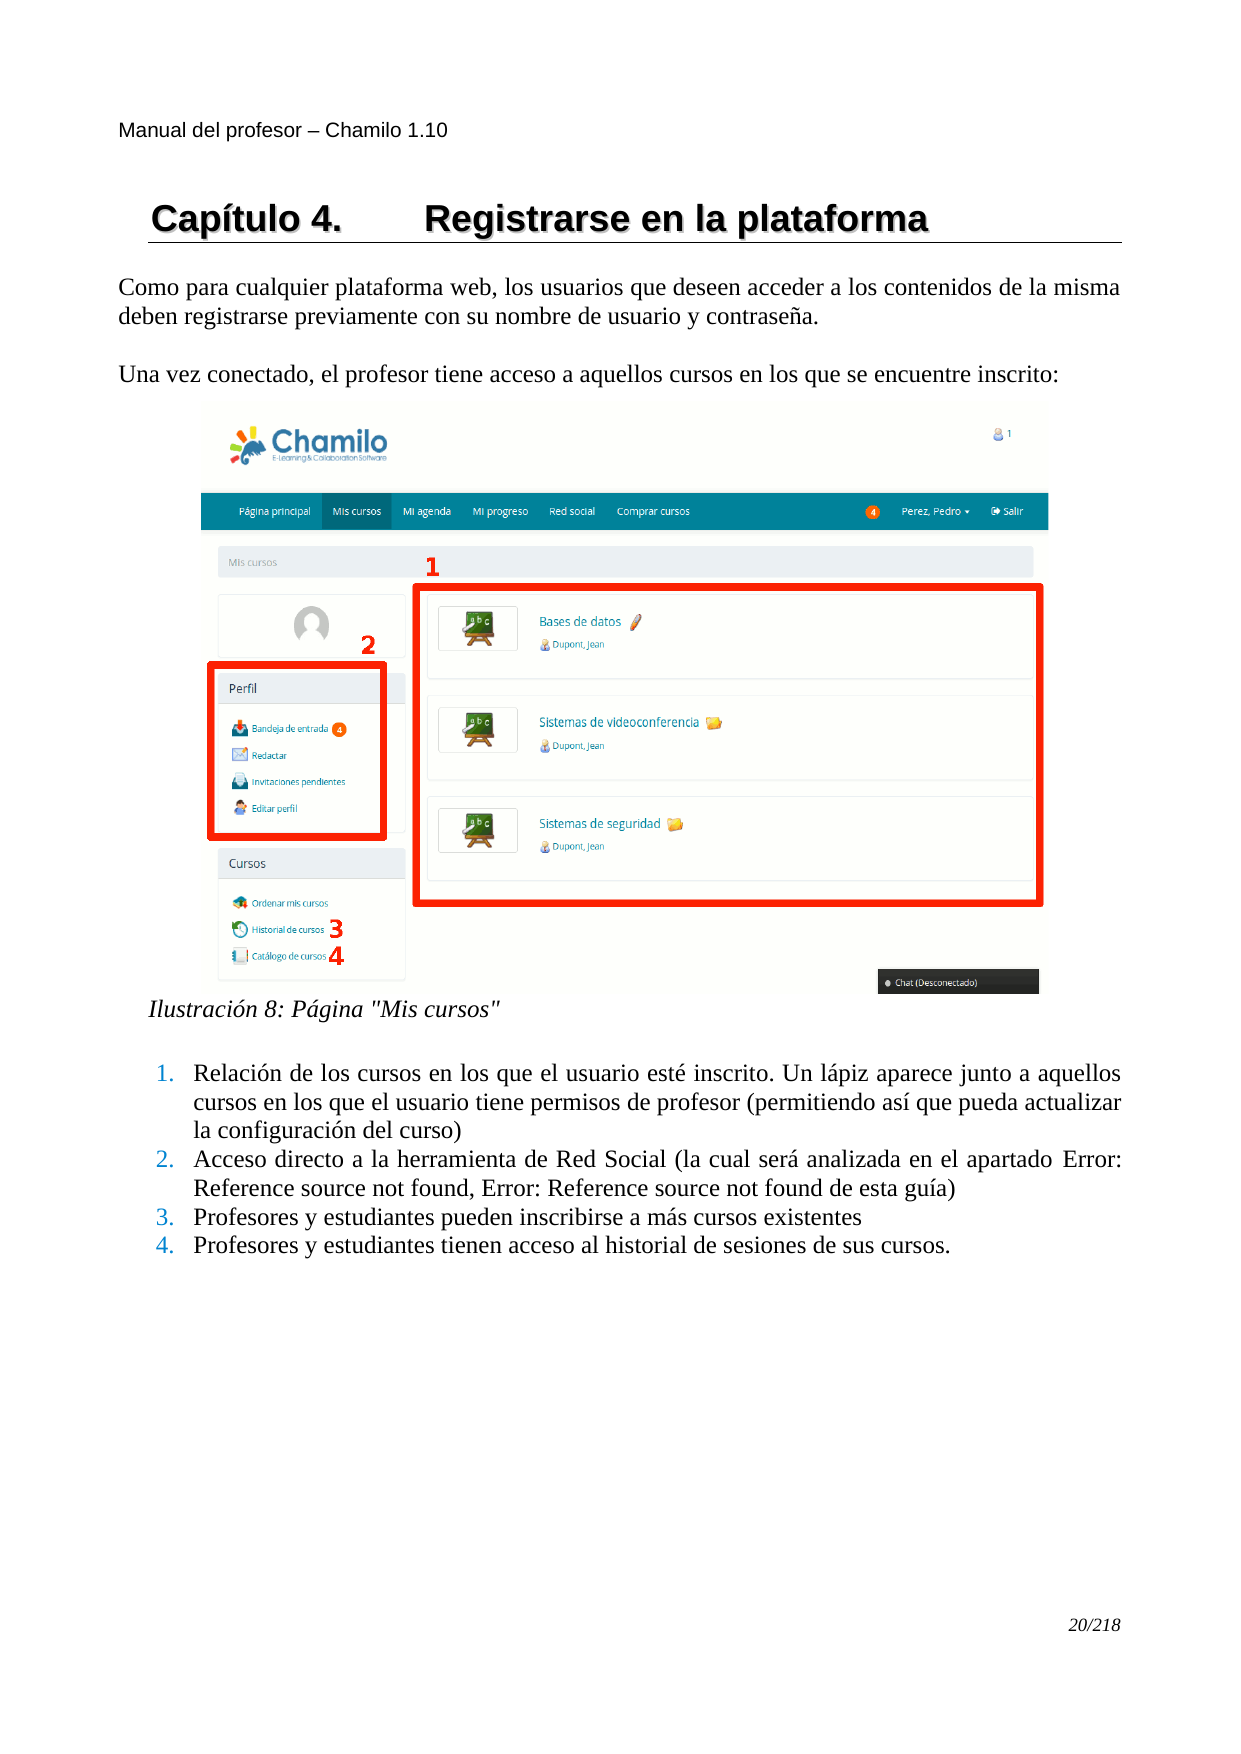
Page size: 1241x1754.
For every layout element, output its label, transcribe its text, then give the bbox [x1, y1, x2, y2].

list Relación de los cursos en los que el usuario esté inscrito. Un lápiz aparece junto a aquellos cursos en los que el usuario tiene permisos de profesor (permitiendo así que pueda actualizar la configuración del curso) [156, 1058, 1122, 1144]
list Profesores y estudiantes pueden inscribirse a más cursos existentes [156, 1202, 1122, 1231]
text Ilustración 8: Página "Mis cursos" [148, 414, 1101, 1022]
list Profesores y estudiantes tienen acceso al historial de sesiones de sus cursos. [156, 1231, 1122, 1259]
text Una vez conectado, el profesor tiene acceso a aquellos cursos en los que se encuentre inscrito: [118, 359, 1122, 387]
text Como para cualquier plataforma web, los usuarios que deseen acceder a los contenidos de la misma deben registrarse previamente con su nombre de usuario y contraseña. [118, 272, 1122, 330]
picture [201, 401, 1049, 994]
list Acceso directo a la herramienta de Red Social (la cual será analizada en el apartado Erreur : source de la référence non trouvée, Erreur : source de la référence non trouvée de esta guía) [156, 1144, 1122, 1202]
subtitle Registrarse en la plataforma [148, 193, 1122, 242]
